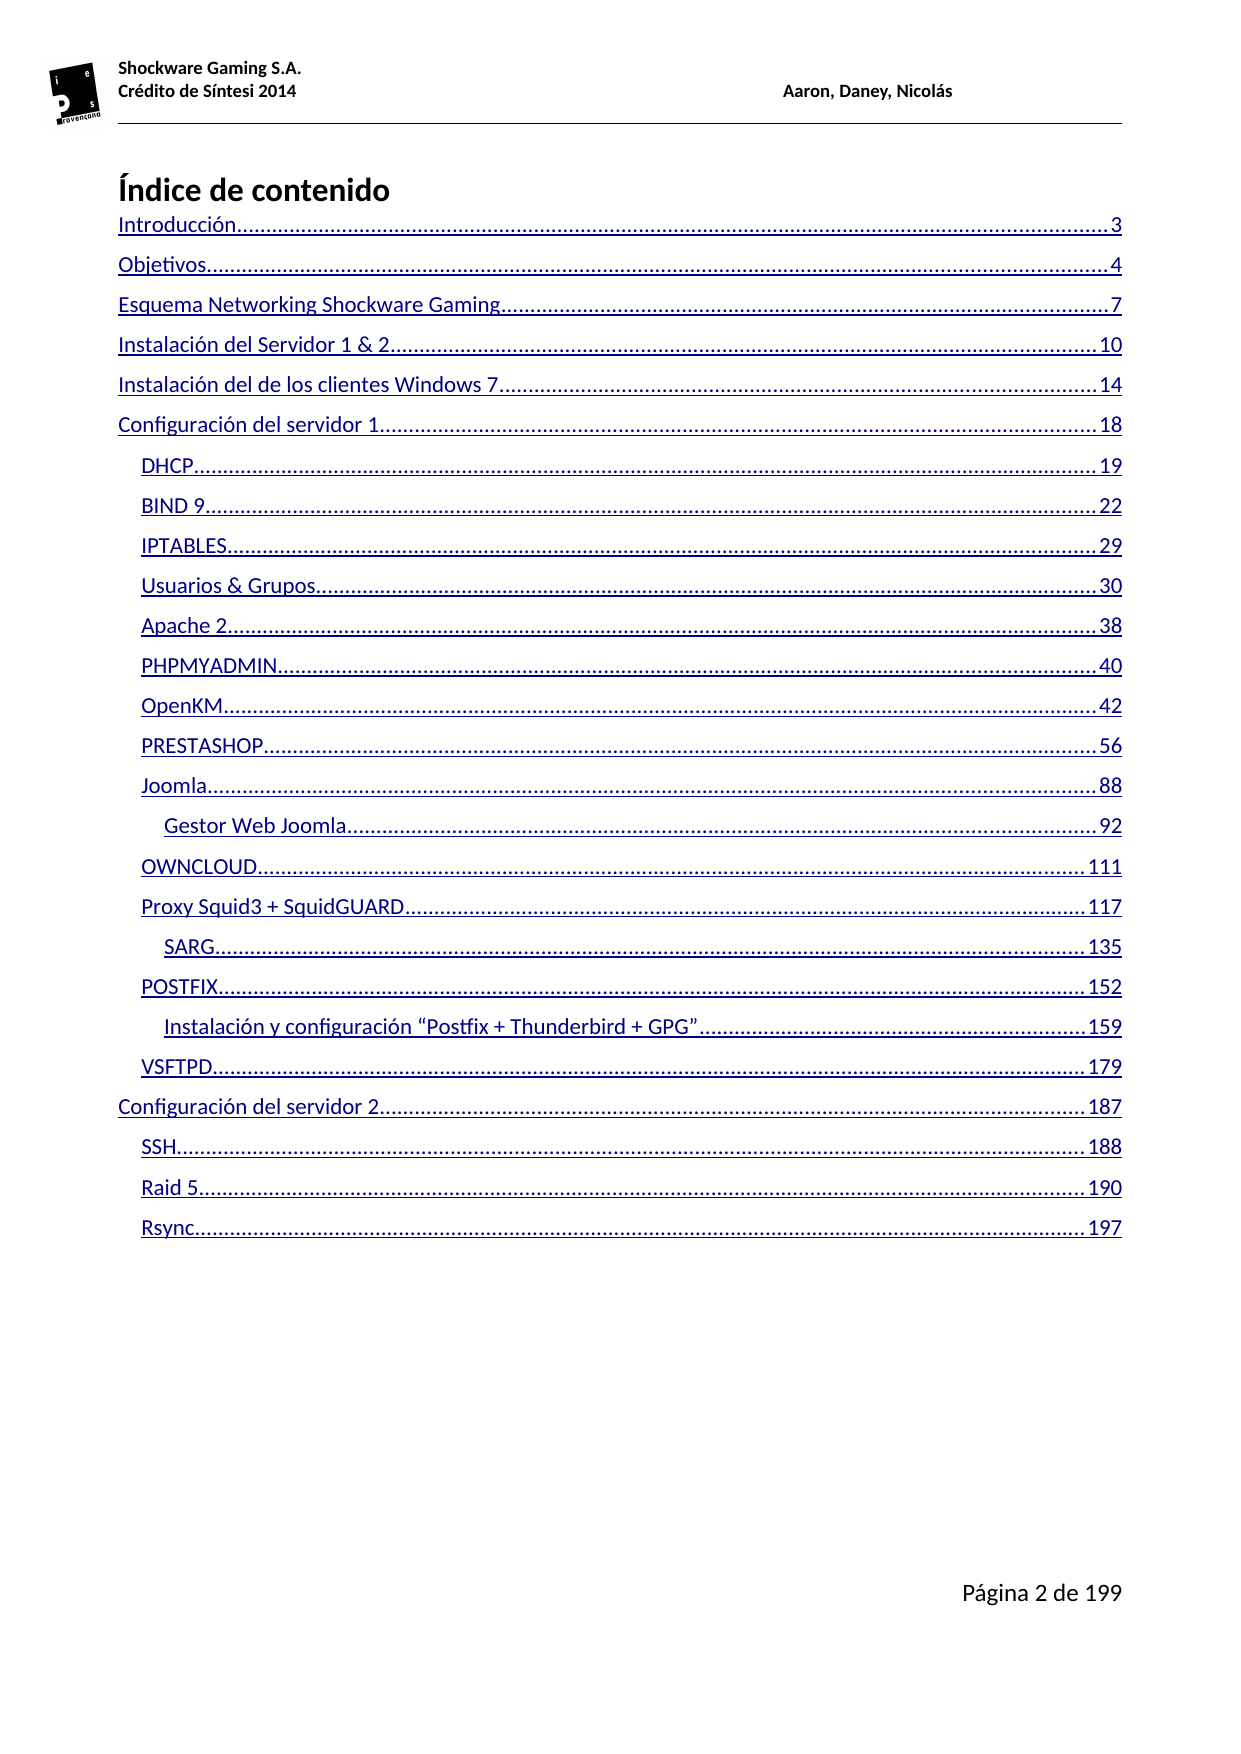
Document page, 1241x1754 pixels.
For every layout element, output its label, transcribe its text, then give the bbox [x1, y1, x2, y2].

text VSFTPD 179 [141, 1052, 1122, 1076]
text Apache 2 38 [141, 611, 1122, 635]
text Configuración del servidor 2 187 [118, 1092, 1122, 1117]
subtitle Índice de contenido [118, 169, 1122, 210]
text Proxy Squid3 + SquidGUARD 117 [141, 892, 1122, 916]
text Esquema Networking Shockware Gaming 7 [118, 290, 1122, 314]
text Instalación del de los clientes Windows 7 14 [118, 371, 1122, 395]
text SARG 135 [164, 932, 1122, 956]
text DHCP 19 [141, 451, 1122, 475]
text OWNCLOUD 111 [141, 852, 1122, 876]
text BIND 9 22 [141, 491, 1122, 515]
text Objetivos 4 [118, 250, 1122, 274]
text Instalación y configuración “Postfix + Thunderbird + GPG” 159 [164, 1012, 1122, 1036]
text Configuración del servidor 1 18 [118, 411, 1122, 435]
text OpenKM 42 [141, 691, 1122, 716]
text Usuarios & Grupos 30 [141, 571, 1122, 595]
text PRESTASHOP 56 [141, 731, 1122, 756]
text Gestor Web Joomla 92 [164, 812, 1122, 836]
text Joomla 88 [141, 772, 1122, 796]
picture [43, 56, 110, 130]
text PHPMYADMIN 40 [141, 651, 1122, 675]
text Instalación del Servidor 1 & 2 10 [118, 330, 1122, 354]
text POSTFIX 152 [141, 972, 1122, 996]
text IPTABLES 29 [141, 531, 1122, 555]
text Raid 5 190 [141, 1173, 1122, 1197]
text Rsync 197 [141, 1213, 1122, 1237]
text SSH 188 [141, 1132, 1122, 1157]
text Introducción 3 [118, 210, 1122, 234]
